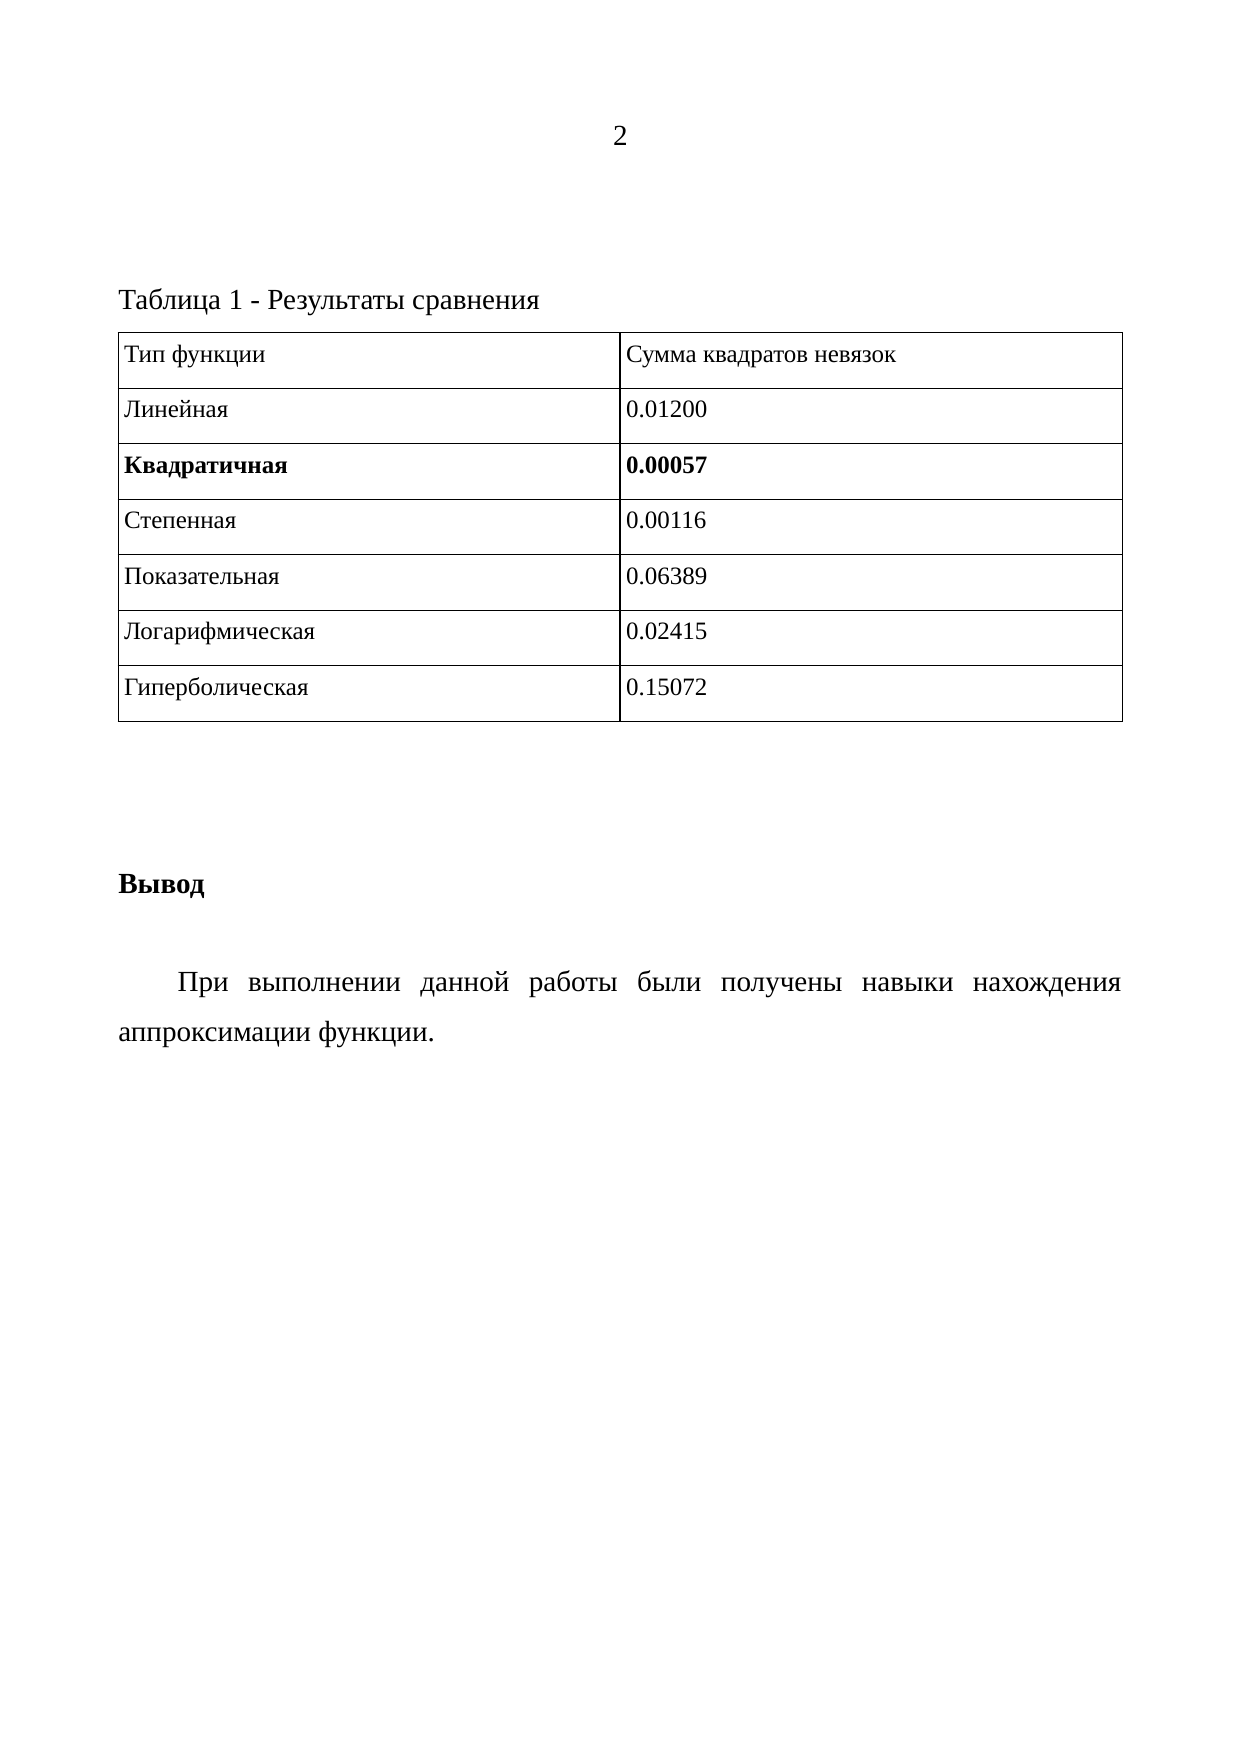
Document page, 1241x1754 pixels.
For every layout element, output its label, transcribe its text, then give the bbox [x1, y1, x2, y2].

table_cell 0,01200 [621, 389, 1122, 443]
table_cell 0,00116 [621, 500, 1122, 554]
table_cell Степенная [119, 500, 619, 554]
table_cell Гиперболическая [119, 666, 619, 721]
table_header Тип функции [119, 333, 619, 388]
table_cell 0,15072 [621, 666, 1122, 721]
table_cell 0,02415 [621, 611, 1122, 665]
table_cell Квадратичная [119, 444, 619, 499]
table_cell 0,06389 [621, 555, 1122, 610]
text Таблица 1 - Результаты сравнения [118, 282, 1122, 315]
table_cell Логарифмическая [119, 611, 619, 665]
table_cell Показательная [119, 555, 619, 610]
subtitle Вывод [118, 867, 1122, 900]
table_cell 0,00057 [621, 444, 1122, 499]
table_cell Линейная [119, 389, 619, 443]
table_header Сумма квадратов невязок [621, 333, 1122, 388]
text При выполнении данной работы были получены навыки нахождения аппроксимации функции. [118, 964, 1122, 1048]
